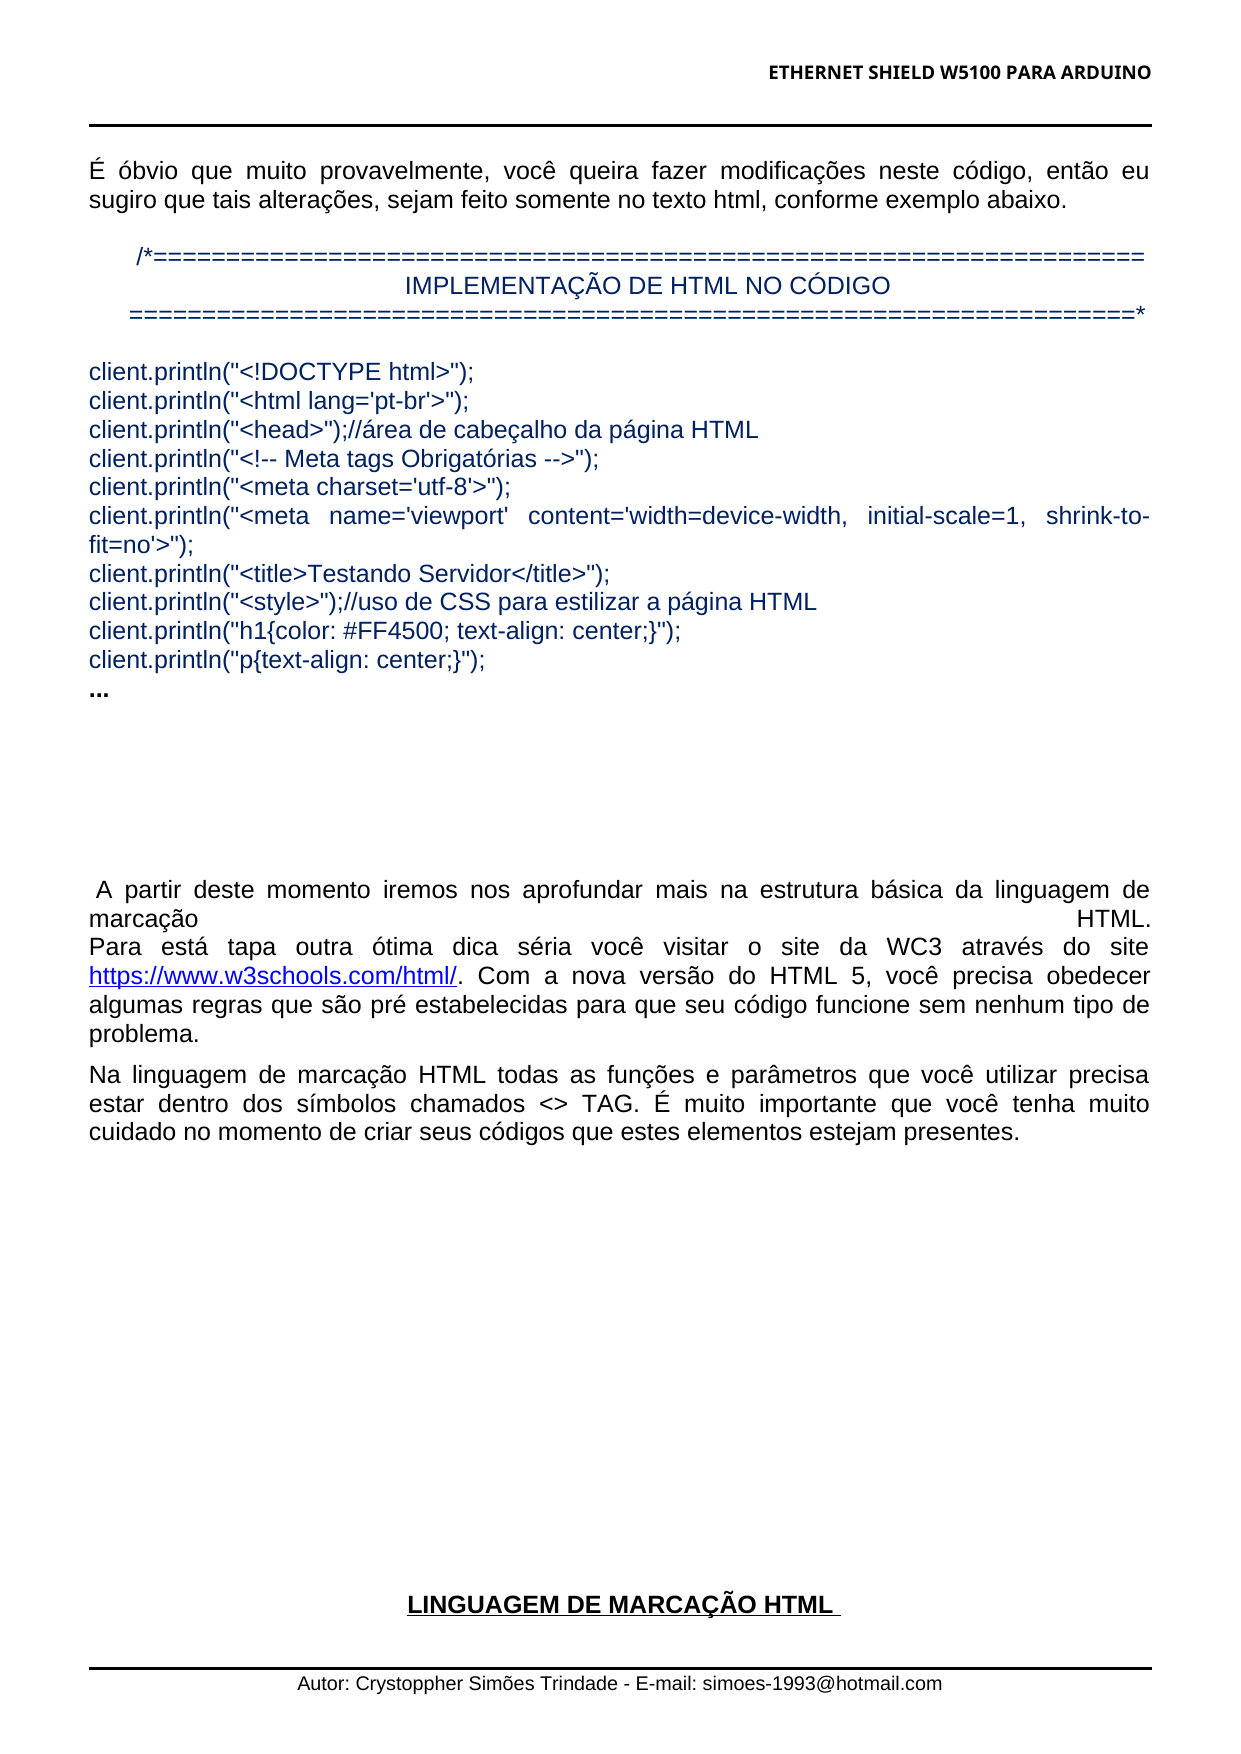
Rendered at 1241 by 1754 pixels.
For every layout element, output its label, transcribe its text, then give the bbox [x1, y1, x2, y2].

text =====================================================================* [89, 300, 1152, 328]
text LINGUAGEM DE MARCAÇÃO HTML [89, 1590, 1152, 1618]
text client.println("<head>");//área de cabeçalho da página HTML [89, 415, 1152, 443]
text client.println("<!-- Meta tags Obrigatórias -->"); [89, 443, 1152, 472]
text A partir deste momento iremos nos aprofundar mais na estrutura básica da linguagem de marcação HTML. Para está tapa outra ótima dica séria você visitar o site da WC3 através do site https://www.w3schools.com/html/. Com a nova versão do HTML 5, você precisa obedecer algumas regras que são pré estabelecidas para que seu código funcione sem nenhum tipo de problema. [89, 875, 1152, 1047]
text IMPLEMENTAÇÃO DE HTML NO CÓDIGO [89, 271, 1152, 300]
text ... [89, 673, 1152, 702]
text client.println("p{text-align: center;}"); [89, 645, 1152, 673]
text client.println("<meta name='viewport' content='width=device-width, initial-scale=1, shrink-to-fit=no'>"); [89, 501, 1152, 558]
text Na linguagem de marcação HTML todas as funções e parâmetros que você utilizar precisa estar dentro dos símbolos chamados <> TAG. É muito importante que você tenha muito cuidado no momento de criar seus códigos que estes elementos estejam presentes. [89, 1060, 1152, 1146]
text É óbvio que muito provavelmente, você queira fazer modificações neste código, então eu sugiro que tais alterações, sejam feito somente no texto html, conforme exemplo abaixo. [89, 156, 1152, 213]
text /*==================================================================== [89, 242, 1152, 271]
text client.println("<style>");//uso de CSS para estilizar a página HTML [89, 587, 1152, 616]
text client.println("<html lang='pt-br'>"); [89, 386, 1152, 415]
text client.println("<title>Testando Servidor</title>"); [89, 558, 1152, 587]
text client.println("h1{color: #FF4500; text-align: center;}"); [89, 616, 1152, 645]
text client.println("<!DOCTYPE html>"); [89, 357, 1152, 386]
text client.println("<meta charset='utf-8'>"); [89, 472, 1152, 501]
